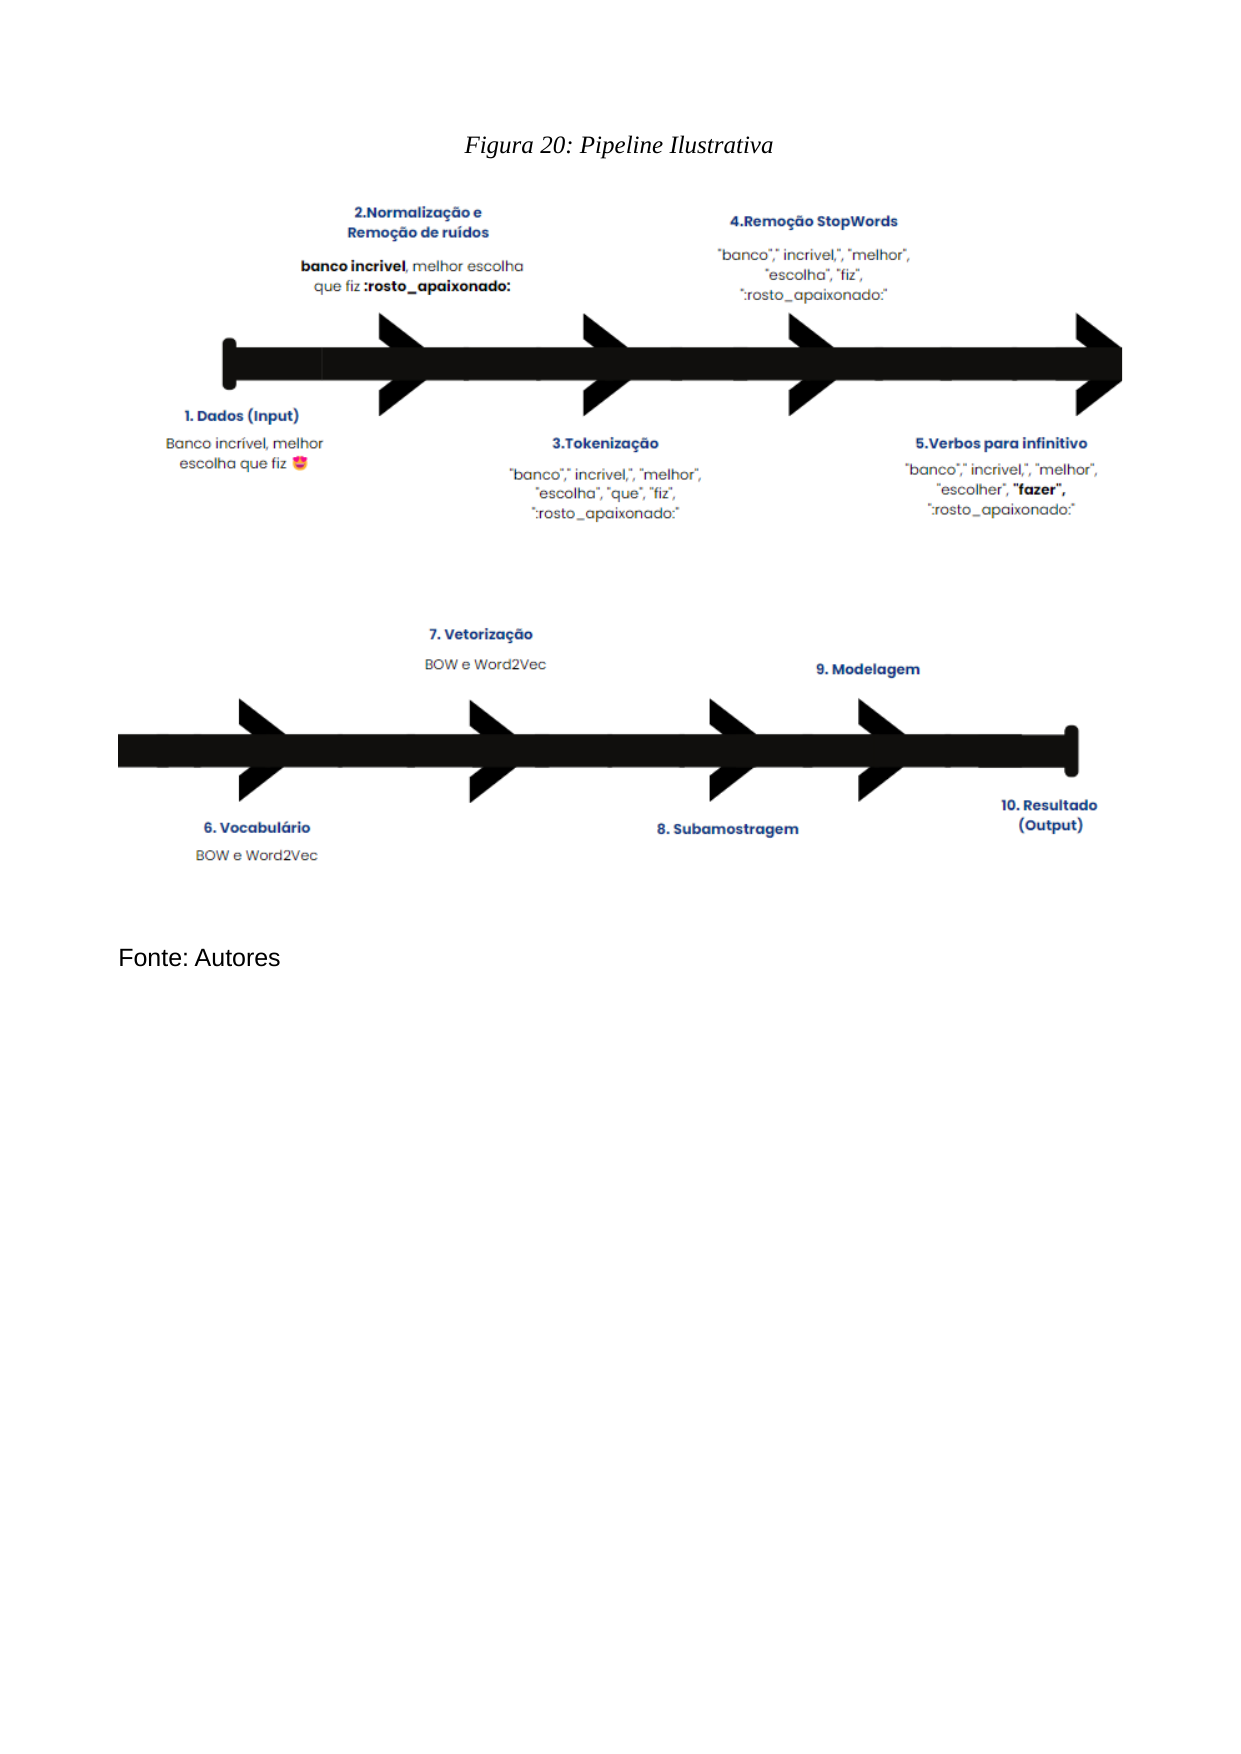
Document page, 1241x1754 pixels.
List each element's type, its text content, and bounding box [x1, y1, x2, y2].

picture [118, 159, 1123, 929]
text [118, 118, 1122, 131]
text Fonte: Autores [118, 929, 1122, 972]
text Figura 20: Pipeline Ilustrativa [118, 131, 1122, 159]
